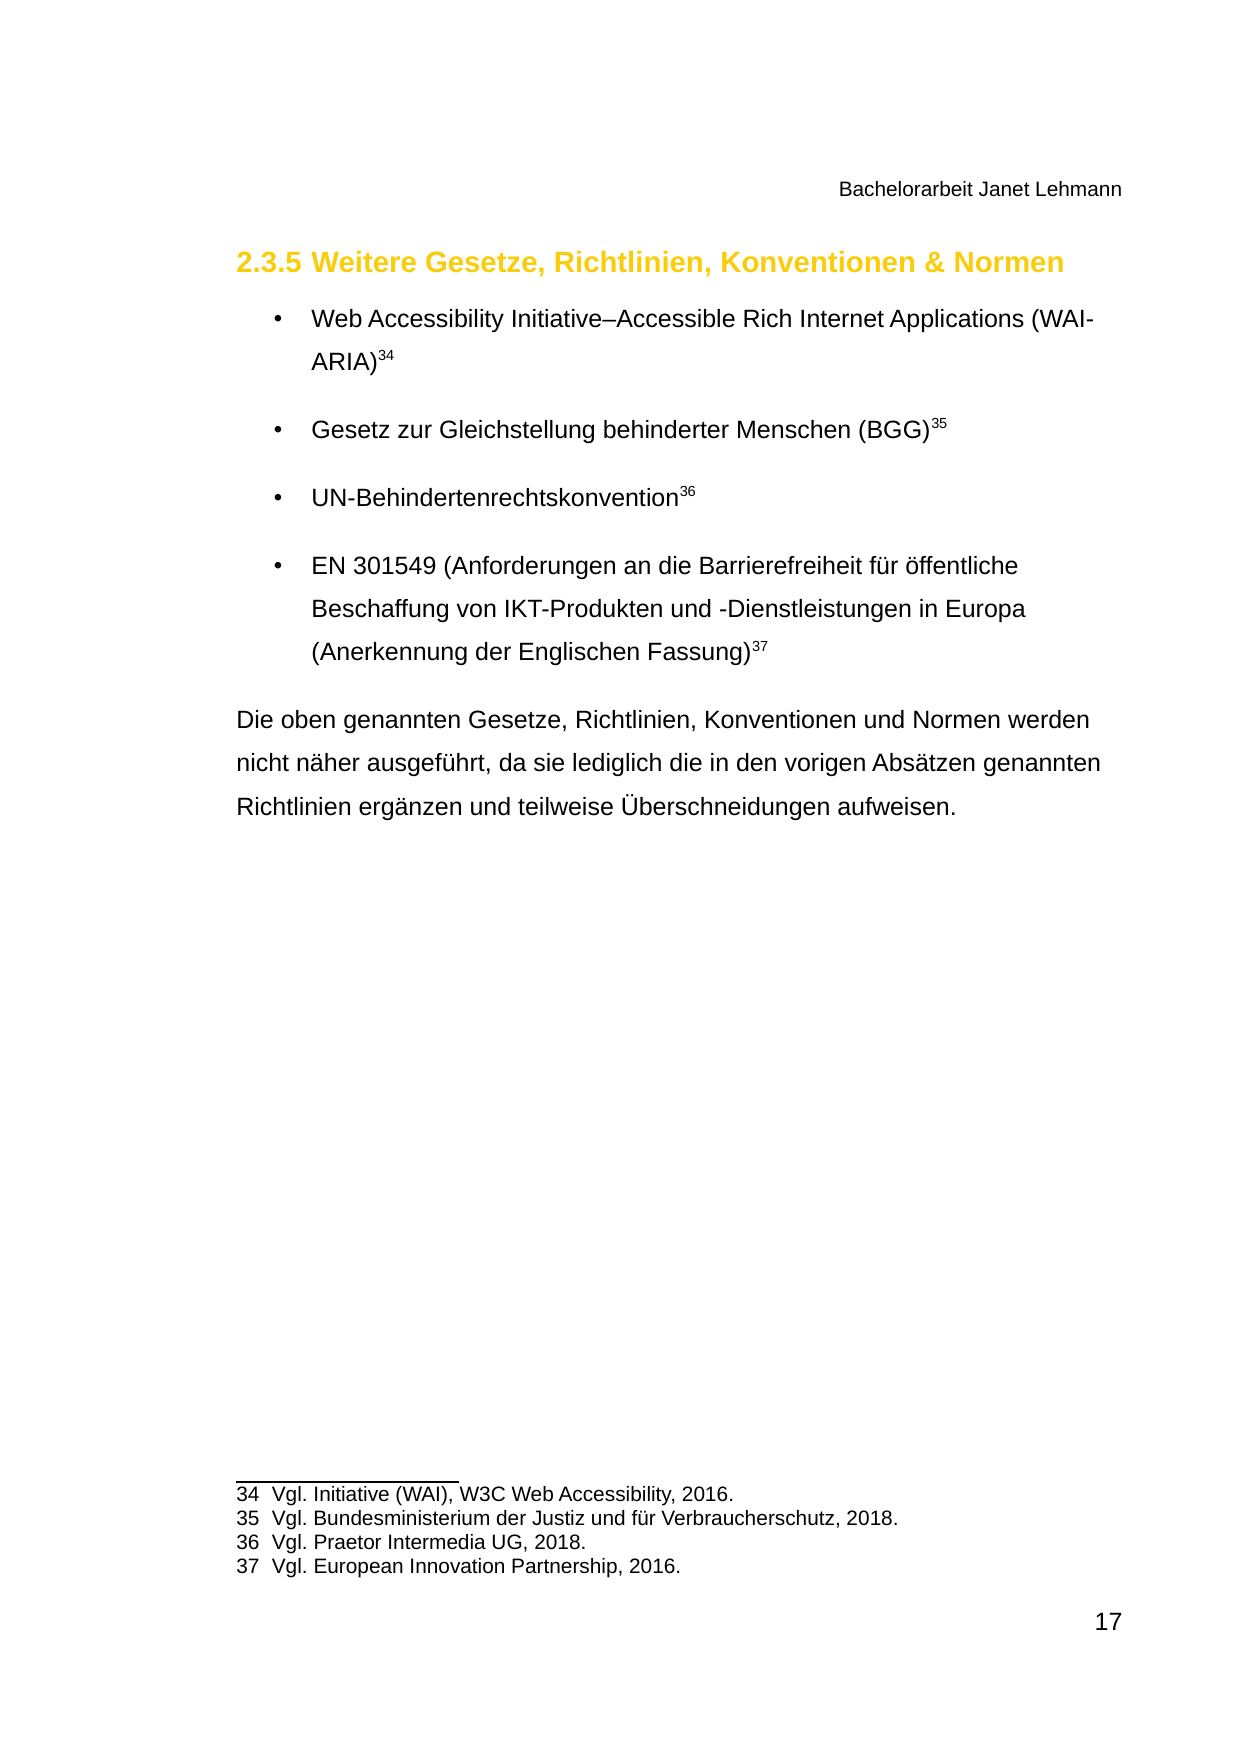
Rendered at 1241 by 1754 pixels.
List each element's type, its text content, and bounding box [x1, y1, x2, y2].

list Web Accessibility Initiative–Accessible Rich Internet Applications (WAI-ARIA) [274, 304, 1122, 376]
list EN 301549 (Anforderungen an die Barrierefreiheit für öffentliche Beschaffung von IKT-Produkten und -Dienstleistungen in Europa (Anerkennung der Englischen Fassung) [274, 551, 1122, 666]
list Vgl. Bundesministerium der Justiz und für Verbraucherschutz, 2018. [236, 1506, 1122, 1530]
list Vgl. Initiative (WAI), W3C Web Accessibility, 2016. [236, 1482, 1122, 1506]
subtitle Weitere Gesetze, Richtlinien, Konventionen & Normen [236, 245, 1122, 279]
list UN-Behindertenrechtskonvention [274, 483, 1122, 512]
list Vgl. European Innovation Partnership, 2016. [236, 1554, 1122, 1578]
list Gesetz zur Gleichstellung behinderter Menschen (BGG) [274, 415, 1122, 444]
text Die oben genannten Gesetze, Richtlinien, Konventionen und Normen werden nicht näher ausgeführt, da sie lediglich die in den vorigen Absätzen genannten Richtlinien ergänzen und teilweise Überschneidungen aufweisen. [236, 705, 1122, 820]
list Vgl. Praetor Intermedia UG, 2018. [236, 1530, 1122, 1554]
